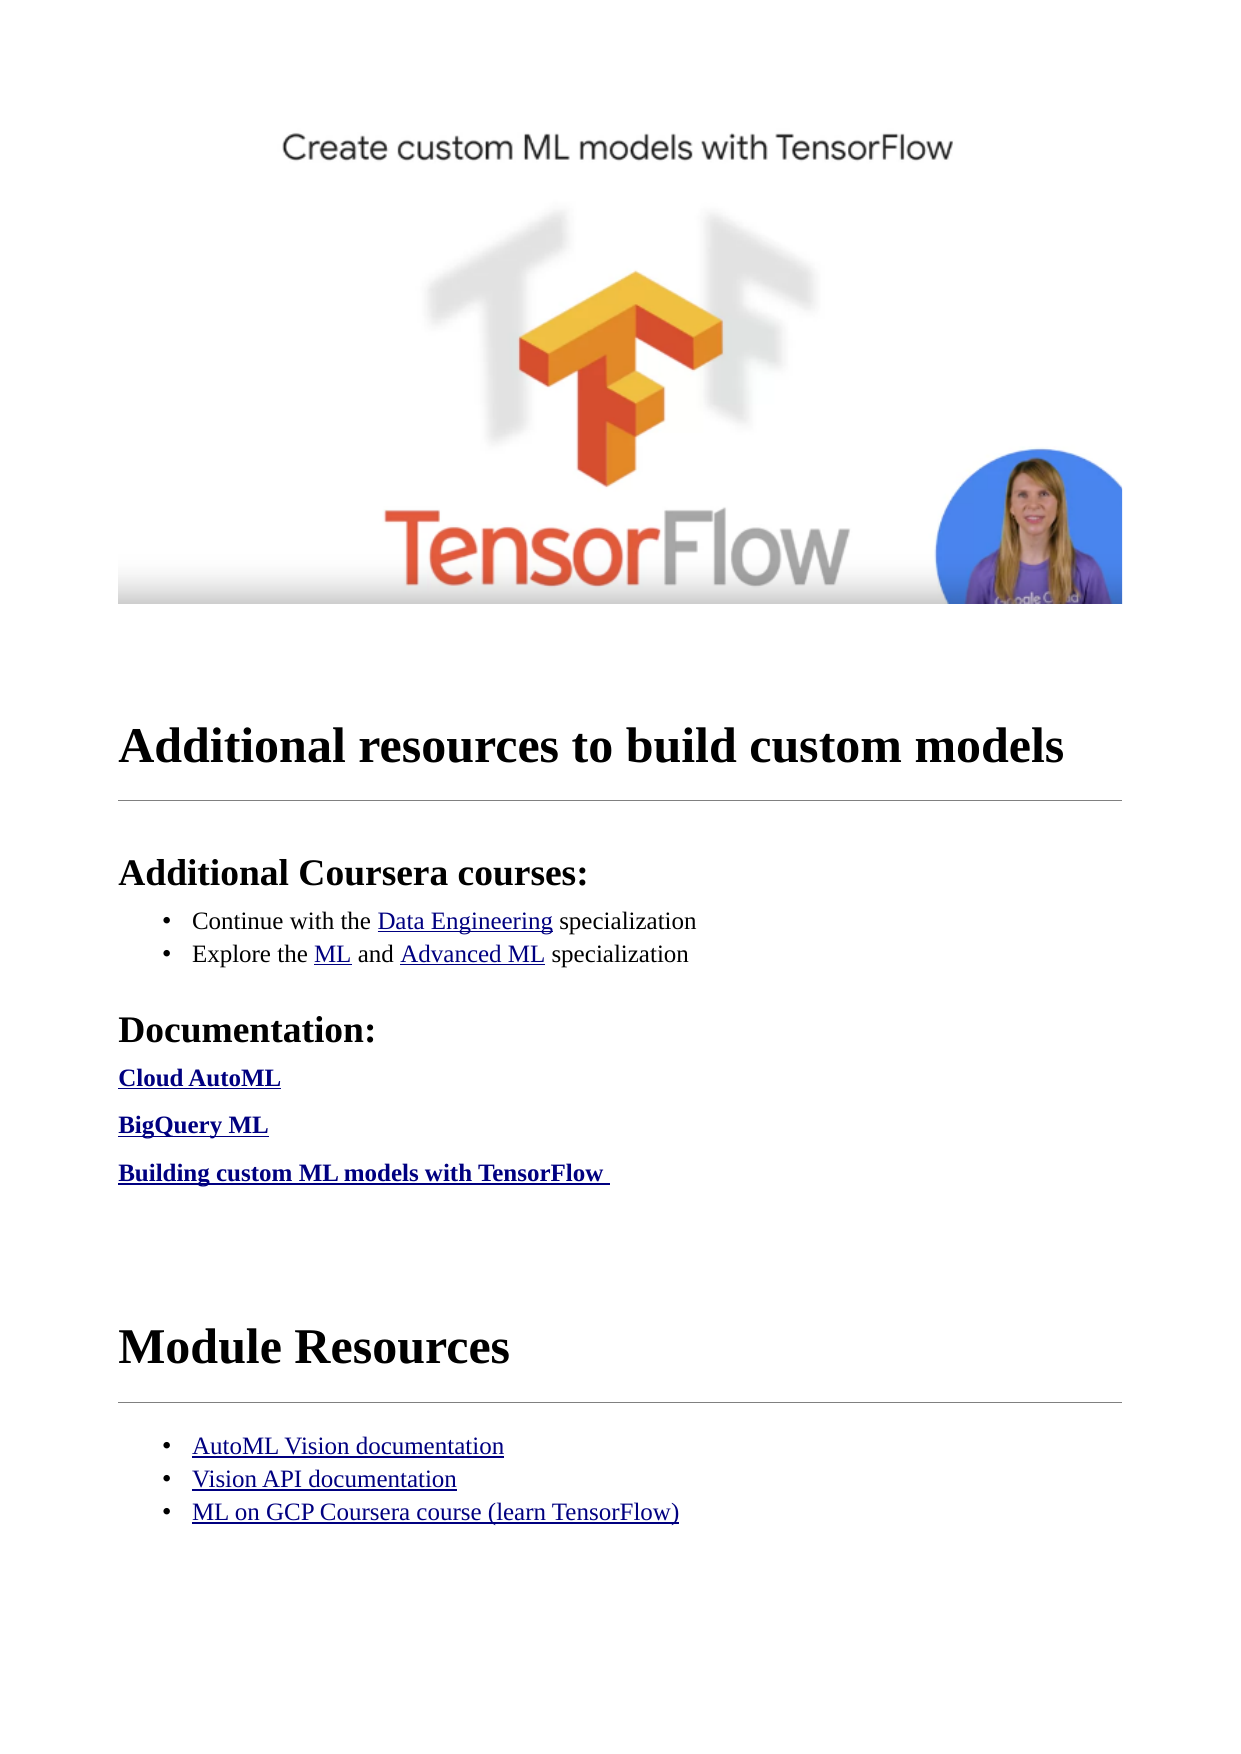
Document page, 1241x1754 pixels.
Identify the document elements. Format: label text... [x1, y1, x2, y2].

list Continue with the Data Engineering specialization [162, 906, 1122, 935]
subtitle Additional resources to build custom models [118, 715, 1122, 773]
text Cloud AutoML [118, 1063, 1122, 1092]
text BigQuery ML [118, 1111, 1122, 1139]
list ML on GCP Coursera course (learn TensorFlow) [162, 1497, 1122, 1526]
list Explore the ML and Advanced ML specialization [162, 939, 1122, 968]
subtitle Documentation: [118, 1007, 1122, 1051]
subtitle Module Resources [118, 1317, 1122, 1374]
subtitle Additional Coursera courses: [118, 850, 1122, 893]
text Building custom ML models with TensorFlow [118, 1158, 1122, 1187]
list Vision API documentation [162, 1464, 1122, 1493]
list AutoML Vision documentation [162, 1431, 1122, 1460]
picture [118, 118, 1123, 604]
